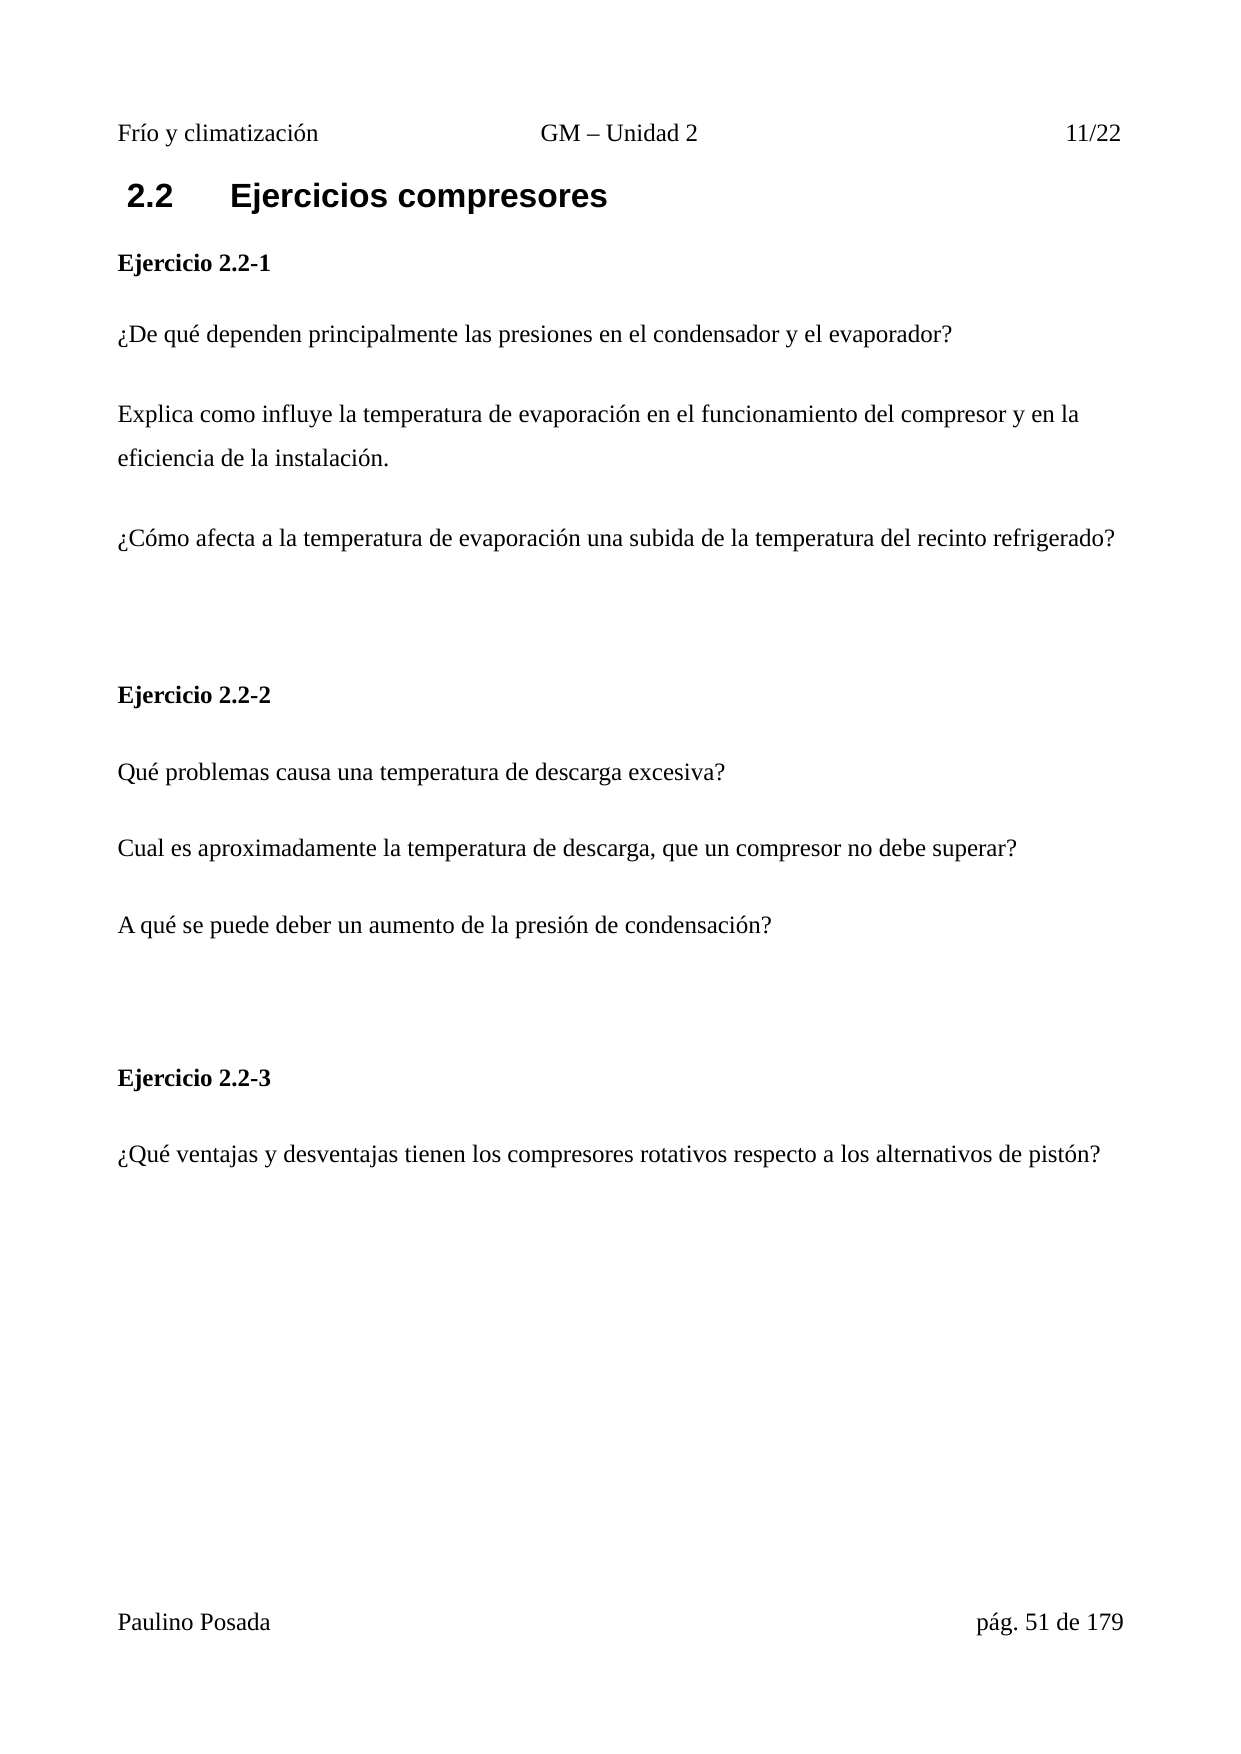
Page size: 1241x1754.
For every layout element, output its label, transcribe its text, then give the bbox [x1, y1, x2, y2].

text Cual es aproximadamente la temperatura de descarga, que un compresor no debe superar? [117, 833, 1123, 862]
text ¿Cómo afecta a la temperatura de evaporación una subida de la temperatura del recinto refrigerado? [117, 523, 1123, 552]
text ¿De qué dependen principalmente las presiones en el condensador y el evaporador? [117, 319, 1123, 348]
text Ejercicio 2.2-3 [117, 1063, 1123, 1091]
text Explica como influye la temperatura de evaporación en el funcionamiento del compresor y en la eficiencia de la instalación. [117, 399, 1123, 471]
text Qué problemas causa una temperatura de descarga excesiva? [117, 757, 1123, 786]
text ¿Qué ventajas y desventajas tienen los compresores rotativos respecto a los alternativos de pistón? [117, 1139, 1123, 1168]
subtitle Ejercicios compresores [117, 176, 1123, 215]
text A qué se puede deber un aumento de la presión de condensación? [117, 910, 1123, 938]
text Ejercicio 2.2-2 [117, 680, 1123, 709]
text Ejercicio 2.2-1 [117, 248, 1123, 277]
